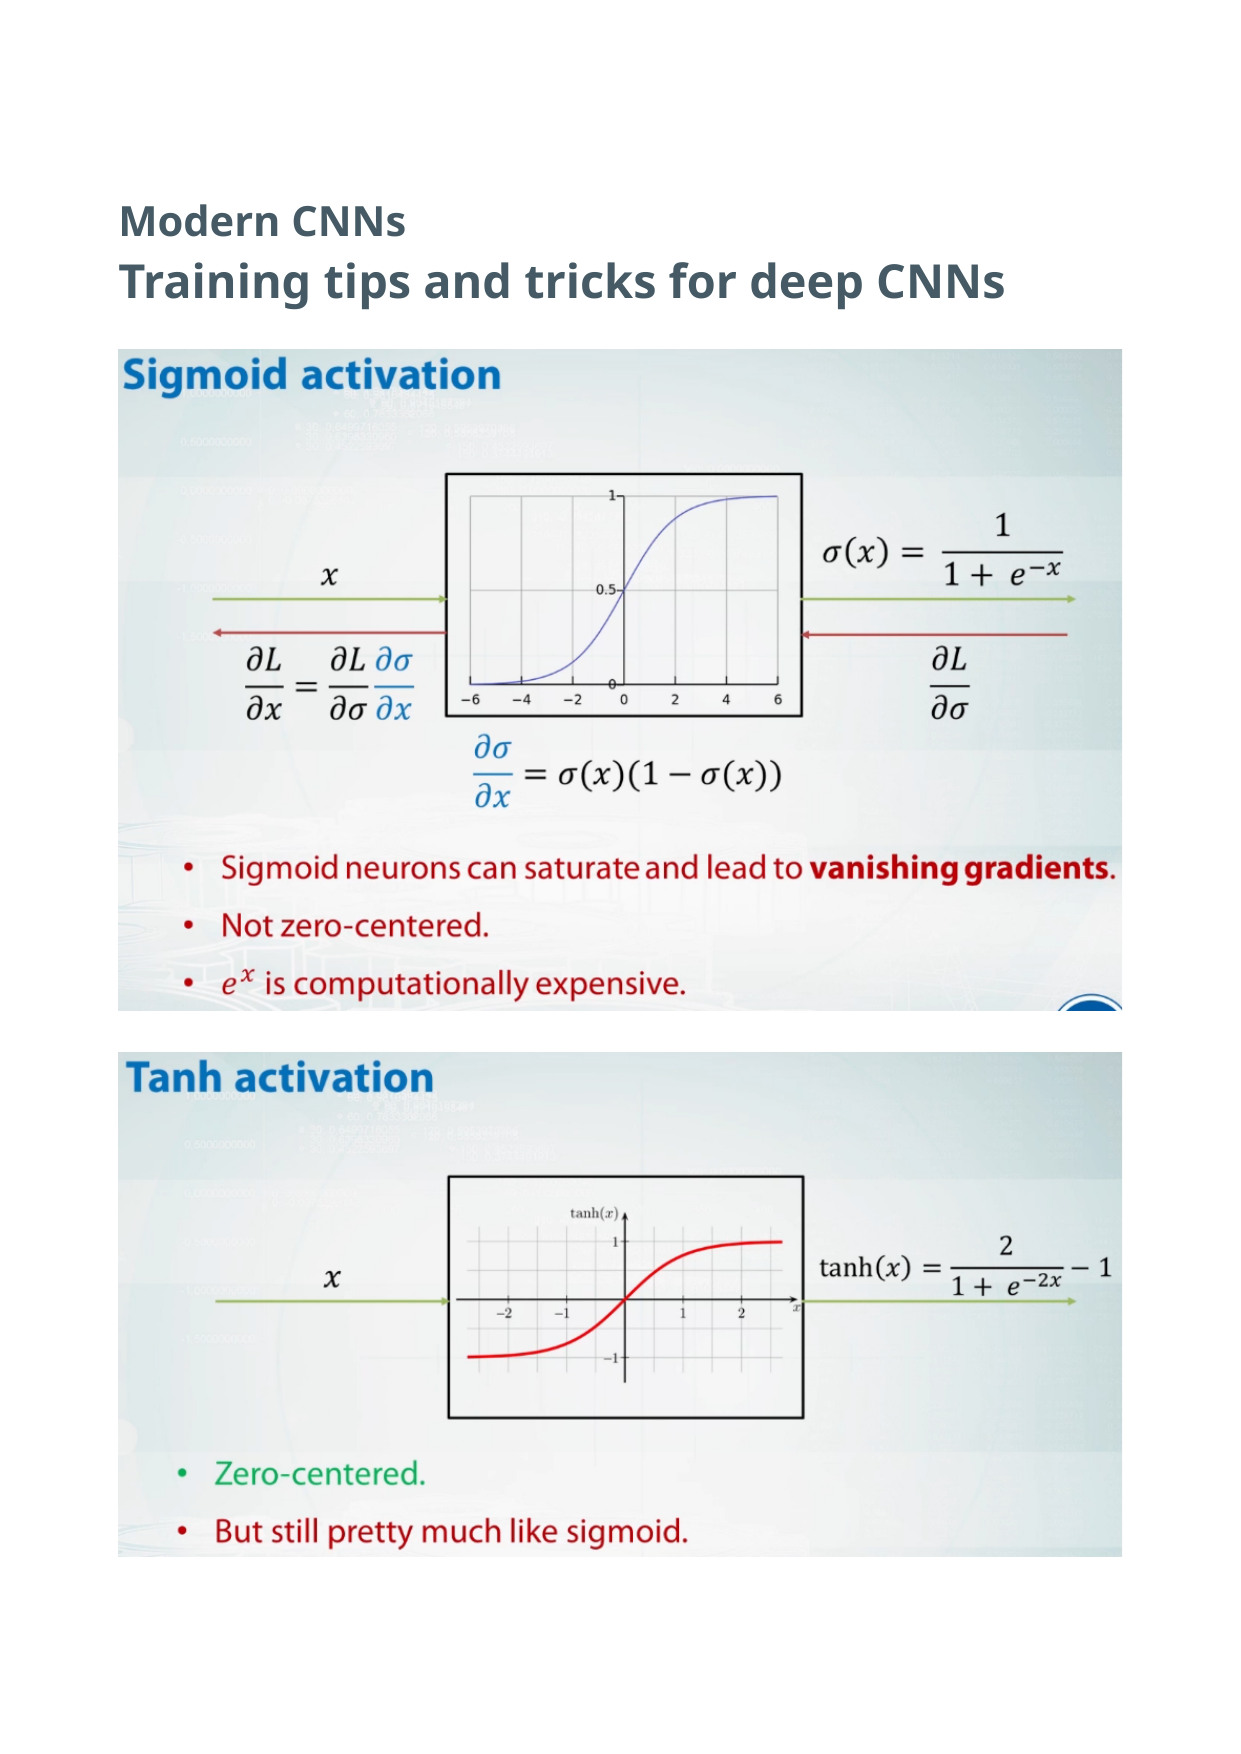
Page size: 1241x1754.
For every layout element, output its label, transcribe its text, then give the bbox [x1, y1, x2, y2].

subtitle Modern CNNs [118, 192, 1122, 248]
picture [118, 1052, 1123, 1557]
subtitle Training tips and tricks for deep CNNs [118, 248, 1122, 312]
picture [118, 349, 1123, 1011]
